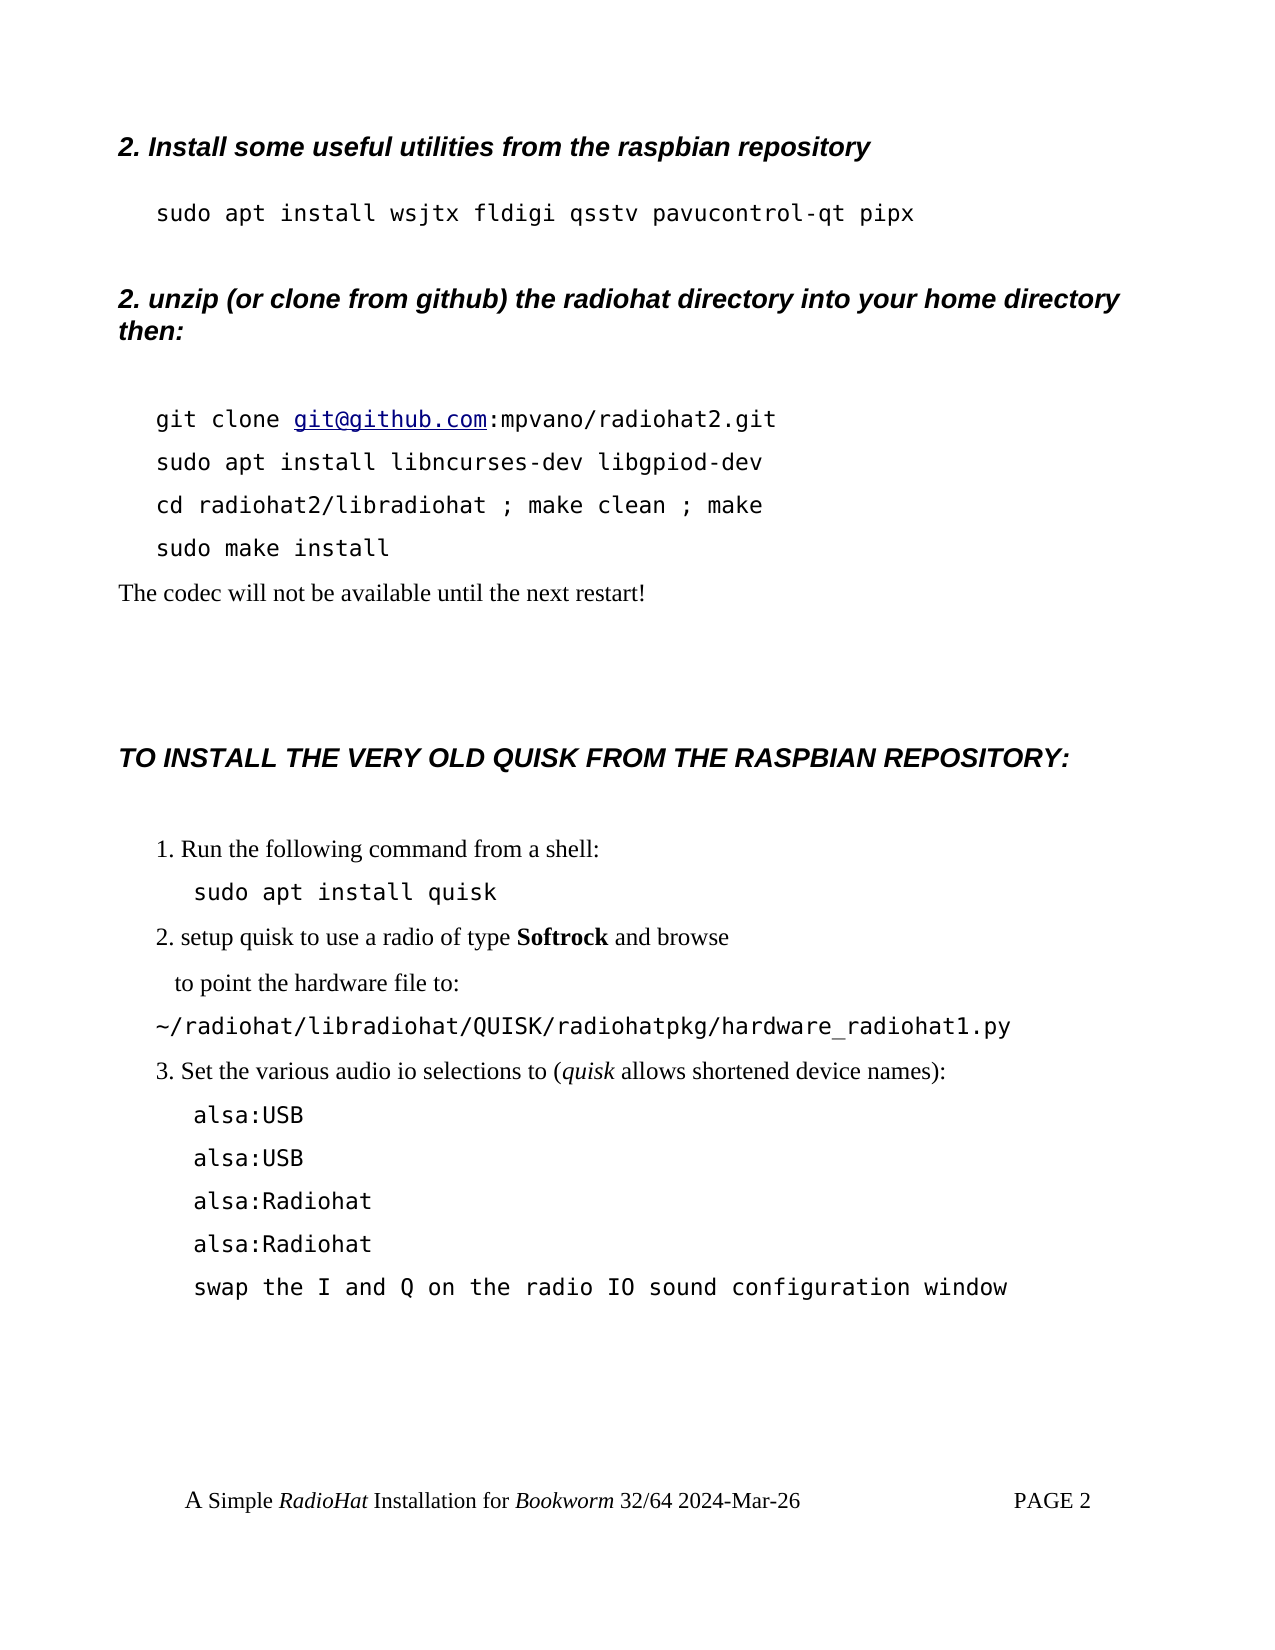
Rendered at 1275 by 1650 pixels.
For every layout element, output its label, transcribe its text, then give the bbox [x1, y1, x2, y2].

text to point the hardware file to: [156, 968, 1157, 997]
list sudo apt install wsjtx fldigi qsstv pavucontrol-qt pipx [118, 198, 1157, 227]
list alsa:Radiohat [193, 1231, 1157, 1258]
subtitle 2. unzip (or clone from github) the radiohat directory into your home directory then: [118, 283, 1157, 346]
text The codec will not be available until the next restart! [118, 578, 1157, 607]
list sudo make install [156, 535, 1157, 562]
list alsa:USB [193, 1145, 1157, 1172]
text ~/radiohat/libradiohat/QUISK/radiohatpkg/hardware_radiohat1.py [156, 1013, 1157, 1040]
list cd radiohat2/libradiohat ; make clean ; make [156, 492, 1157, 519]
list sudo apt install libncurses-dev libgpiod-dev [156, 449, 1157, 476]
text sudo apt install quisk [193, 879, 1157, 906]
list alsa:USB [193, 1102, 1157, 1129]
subtitle 2. Install some useful utilities from the raspbian repository [118, 131, 1157, 162]
list alsa:Radiohat [193, 1188, 1157, 1215]
list git clone git@github.com:mpvano/radiohat2.git [156, 406, 1157, 432]
text 3. Set the various audio io selections to (quisk allows shortened device names): [156, 1056, 1157, 1085]
text 1. Run the following command from a shell: [156, 834, 1157, 862]
subtitle TO INSTALL THE VERY OLD QUISK FROM THE RASPBIAN REPOSITORY: [118, 742, 1157, 773]
text 2. setup quisk to use a radio of type Softrock and browse [156, 922, 1157, 951]
list swap the I and Q on the radio IO sound configuration window [193, 1274, 1157, 1301]
